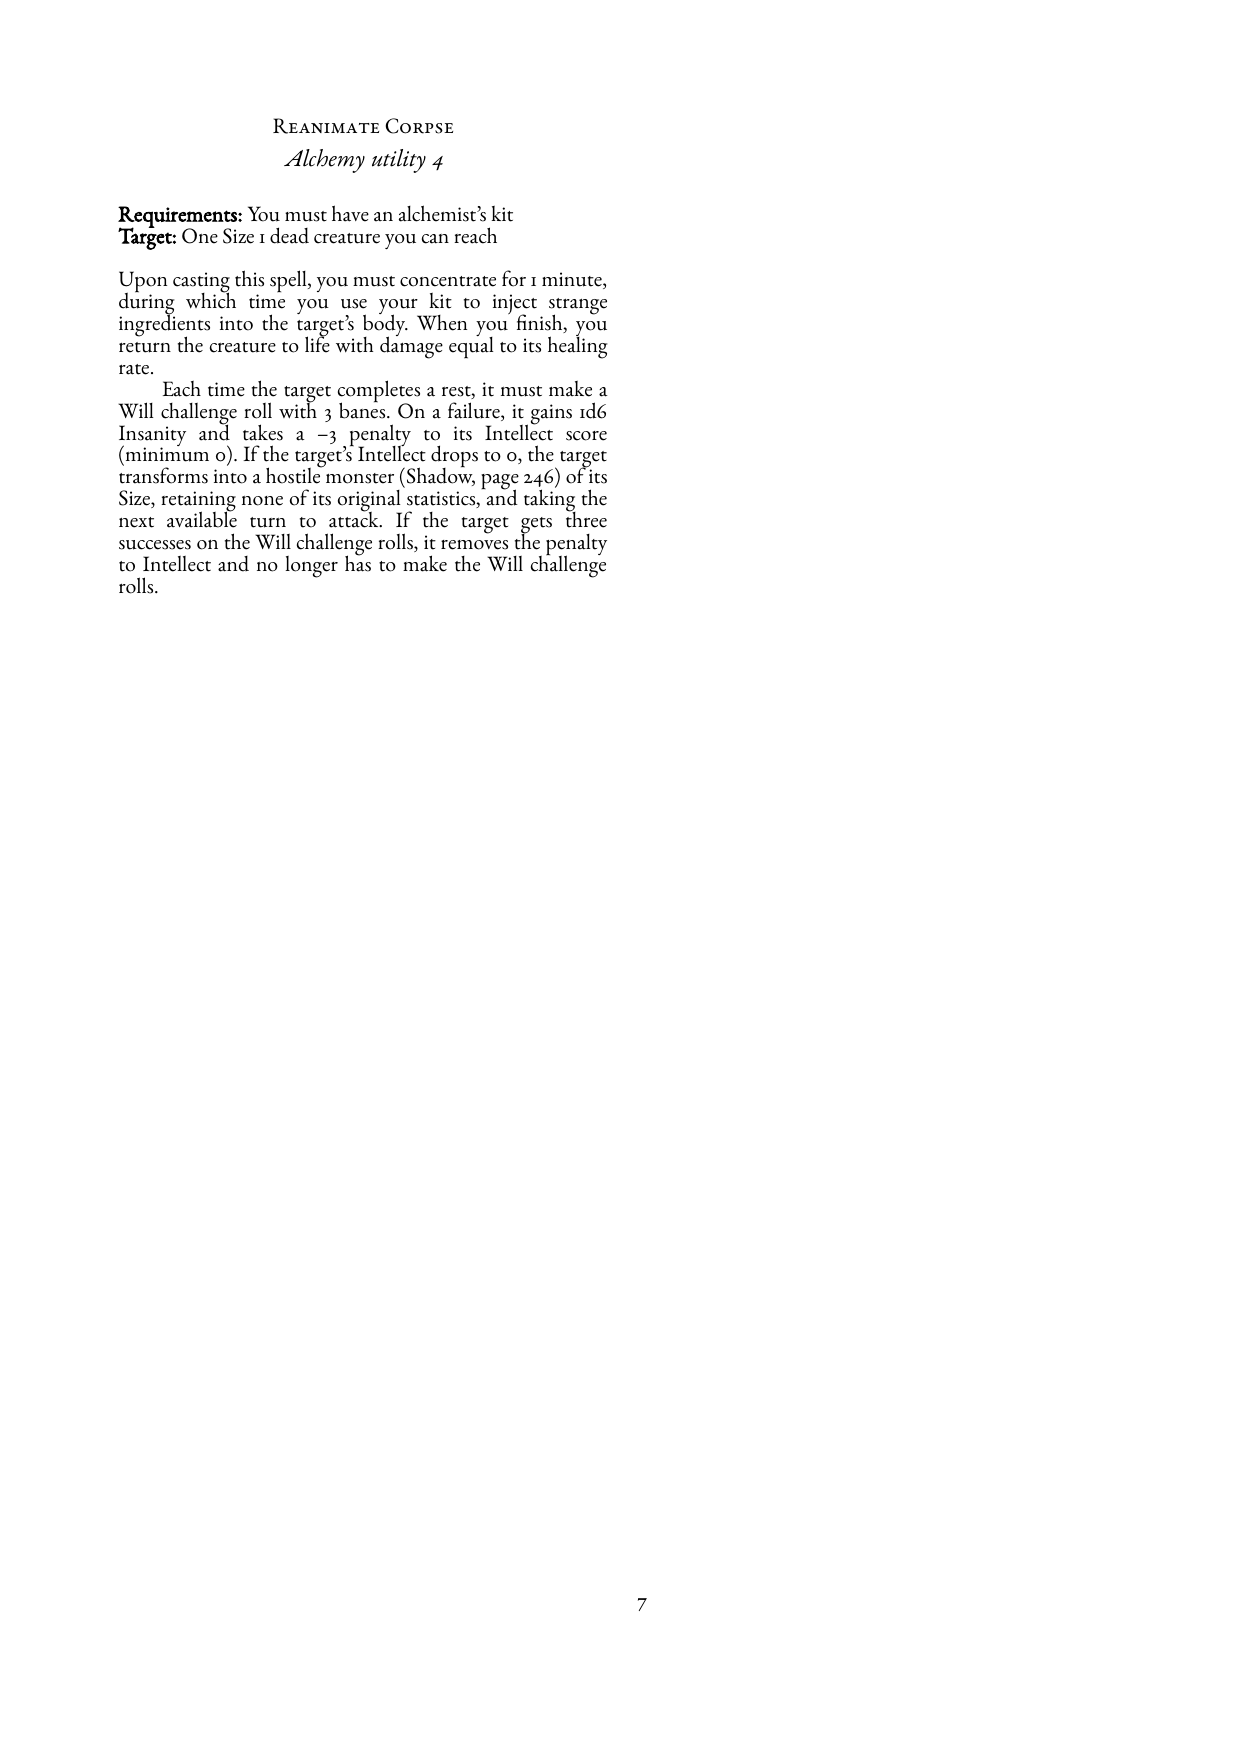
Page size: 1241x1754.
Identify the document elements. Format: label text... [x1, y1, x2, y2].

subtitle Alchemy utility 4 [118, 149, 608, 173]
text Each time the target completes a rest, it must make a Will challenge roll with 3 banes. On a failure, it gains 1d6 Insanity and takes a –3 penalty to its Intellect score (minimum 0). If the target’s Intellect drops to 0, the target transforms into a hostile monster (Shadow, page 246) of its Size, retaining none of its original statistics, and taking the next available turn to attack. If the target gets three successes on the Will challenge rolls, it removes the penalty to Intellect and no longer has to make the Will challenge rolls. [118, 381, 608, 599]
list Requirements: You must have an alchemist’s kit [118, 203, 608, 227]
subtitle Reanimate Corpse [118, 118, 608, 140]
text Upon casting this spell, you must concentrate for 1 minute, during which time you use your kit to inject strange ingredients into the target’s body. When you finish, you return the creature to life with damage equal to its healing rate. [118, 261, 608, 381]
list Target: One Size 1 dead creature you can reach [118, 227, 608, 249]
